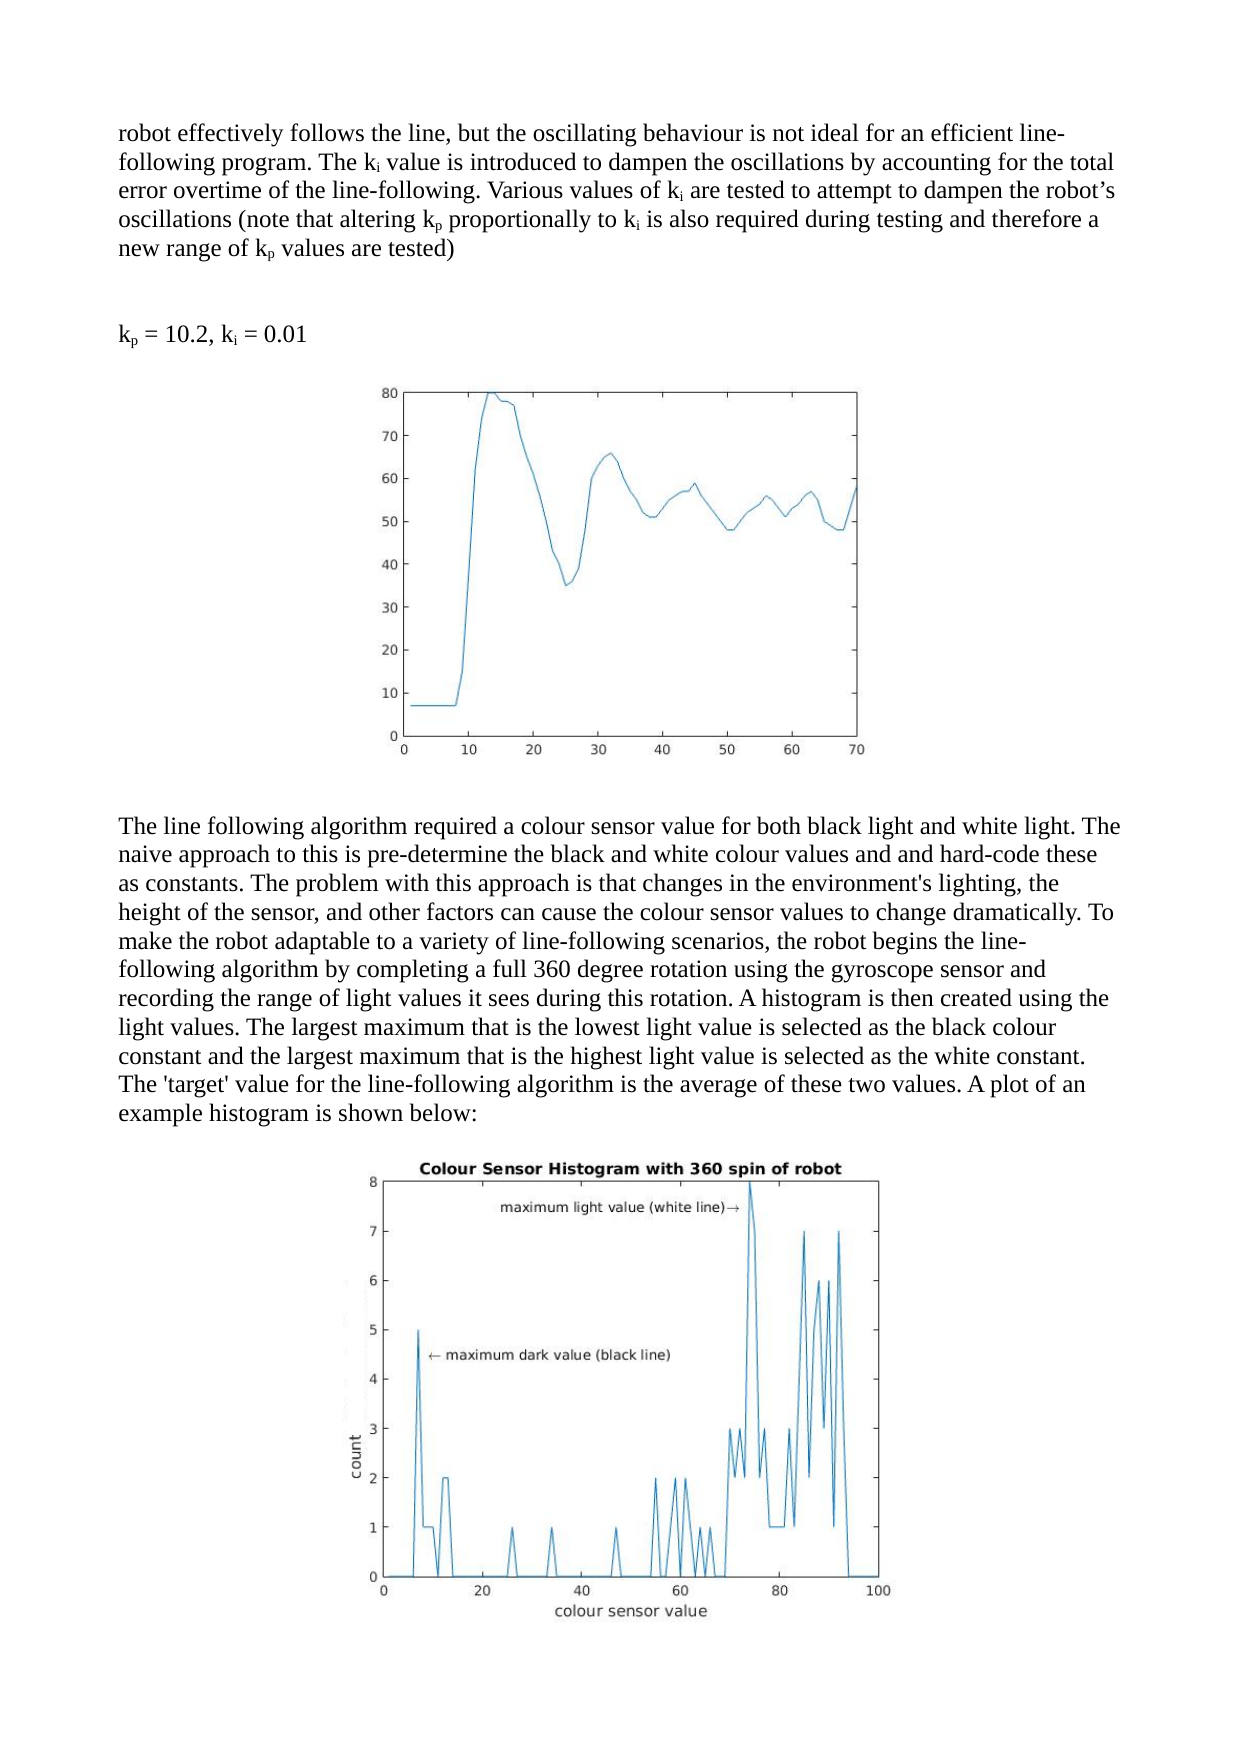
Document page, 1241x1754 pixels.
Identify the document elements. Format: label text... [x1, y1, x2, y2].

text The line following algorithm required a colour sensor value for both black light and white light. The naive approach to this is pre-determine the black and white colour values and and hard-code these as constants. The problem with this approach is that changes in the environment's lighting, the height of the sensor, and other factors can cause the colour sensor values to change dramatically. To make the robot adaptable to a variety of line-following scenarios, the robot begins the line-following algorithm by completing a full 360 degree rotation using the gyroscope sensor and recording the range of light values it sees during this rotation. A histogram is then created using the light values. The largest maximum that is the lowest light value is selected as the black colour constant and the largest maximum that is the highest light value is selected as the white constant. The 'target' value for the line-following algorithm is the average of these two values. A plot of an example histogram is shown below: [118, 811, 1122, 1127]
text robot effectively follows the line, but the oscillating behaviour is not ideal for an efficient line-following program. The ki value is introduced to dampen the oscillations by accounting for the total error overtime of the line-following. Various values of ki are tested to attempt to dampen the robot’s oscillations (note that altering kp proportionally to ki is also required during testing and therefore a new range of kp values are tested) [118, 118, 1122, 262]
text kp = 10.2, ki = 0.01 [118, 319, 1122, 348]
picture [328, 361, 912, 782]
picture [301, 1145, 939, 1630]
